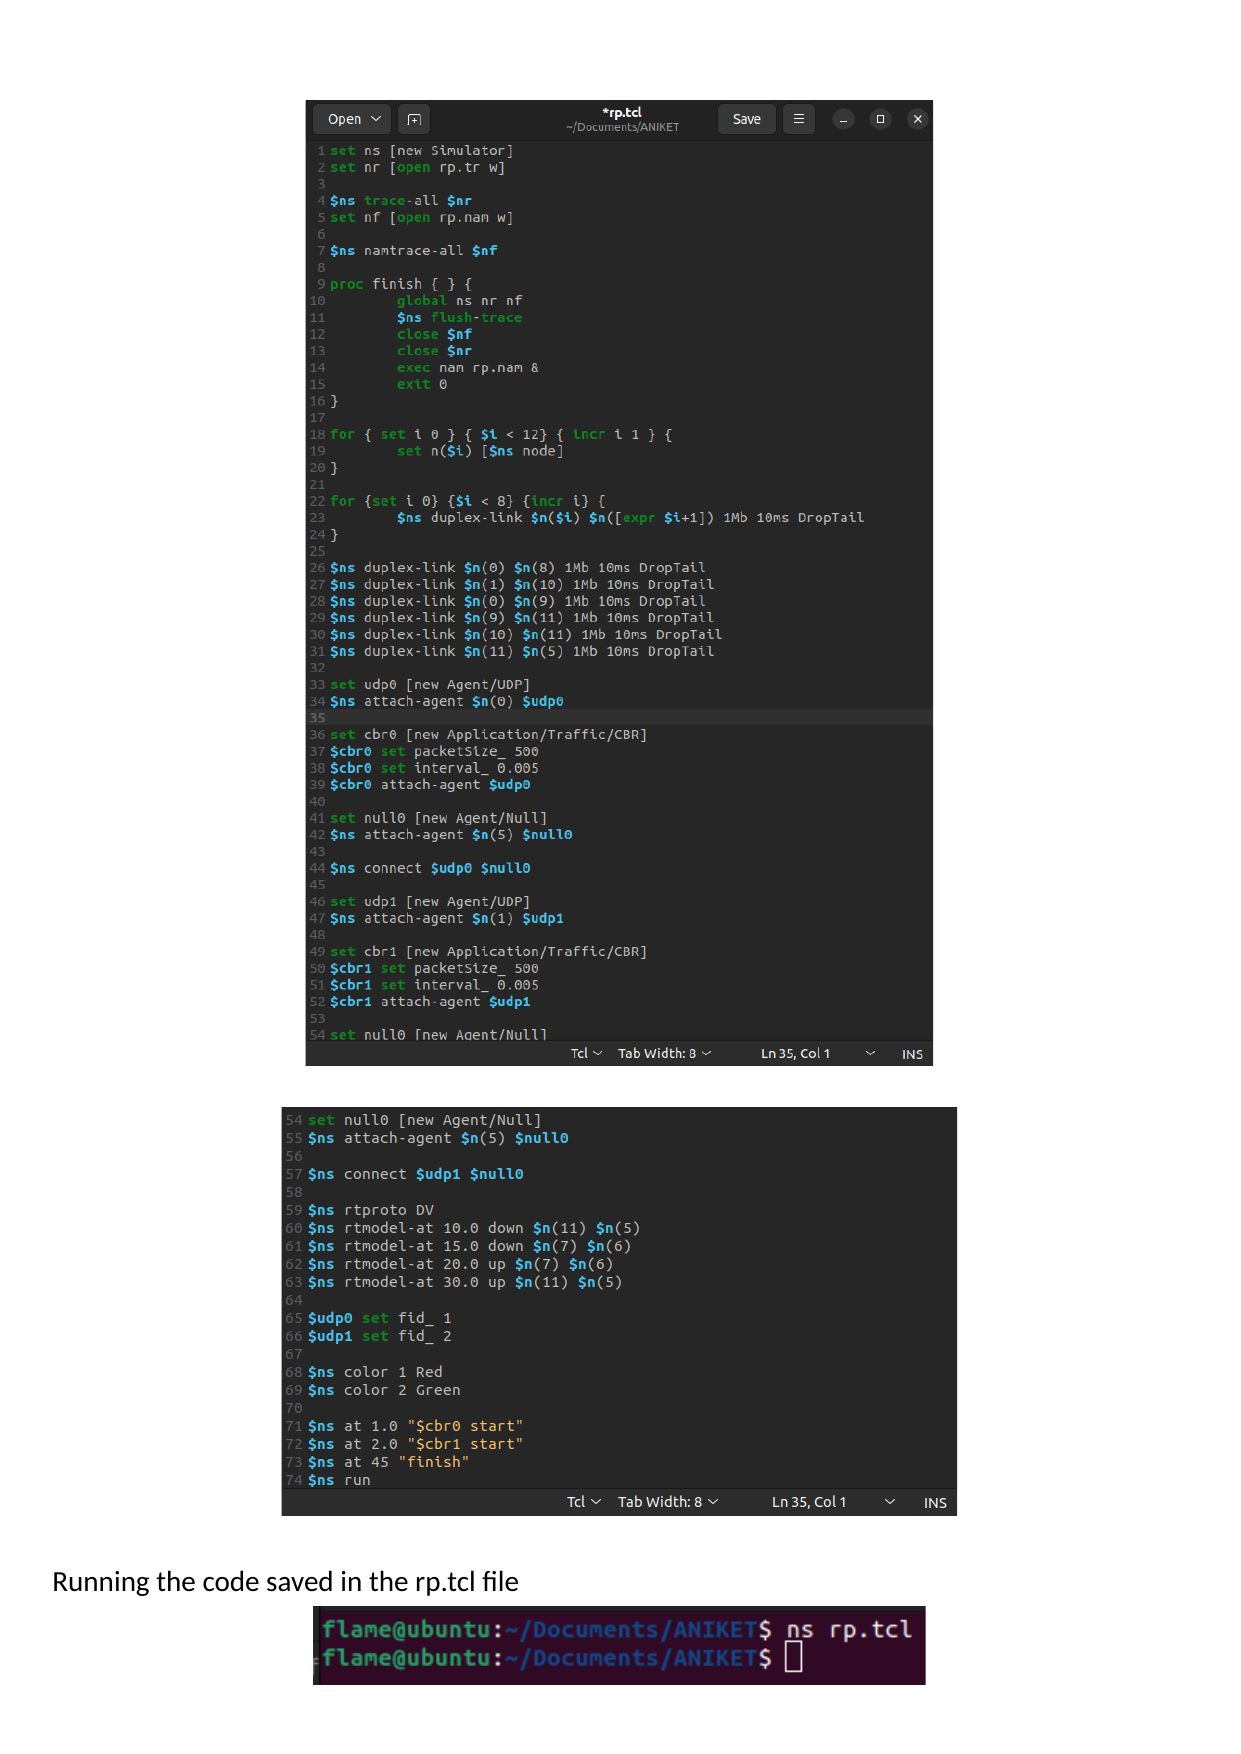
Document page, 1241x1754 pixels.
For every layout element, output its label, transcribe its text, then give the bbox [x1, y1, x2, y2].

text Running the code saved in the rp.tcl file [52, 1563, 1162, 1599]
